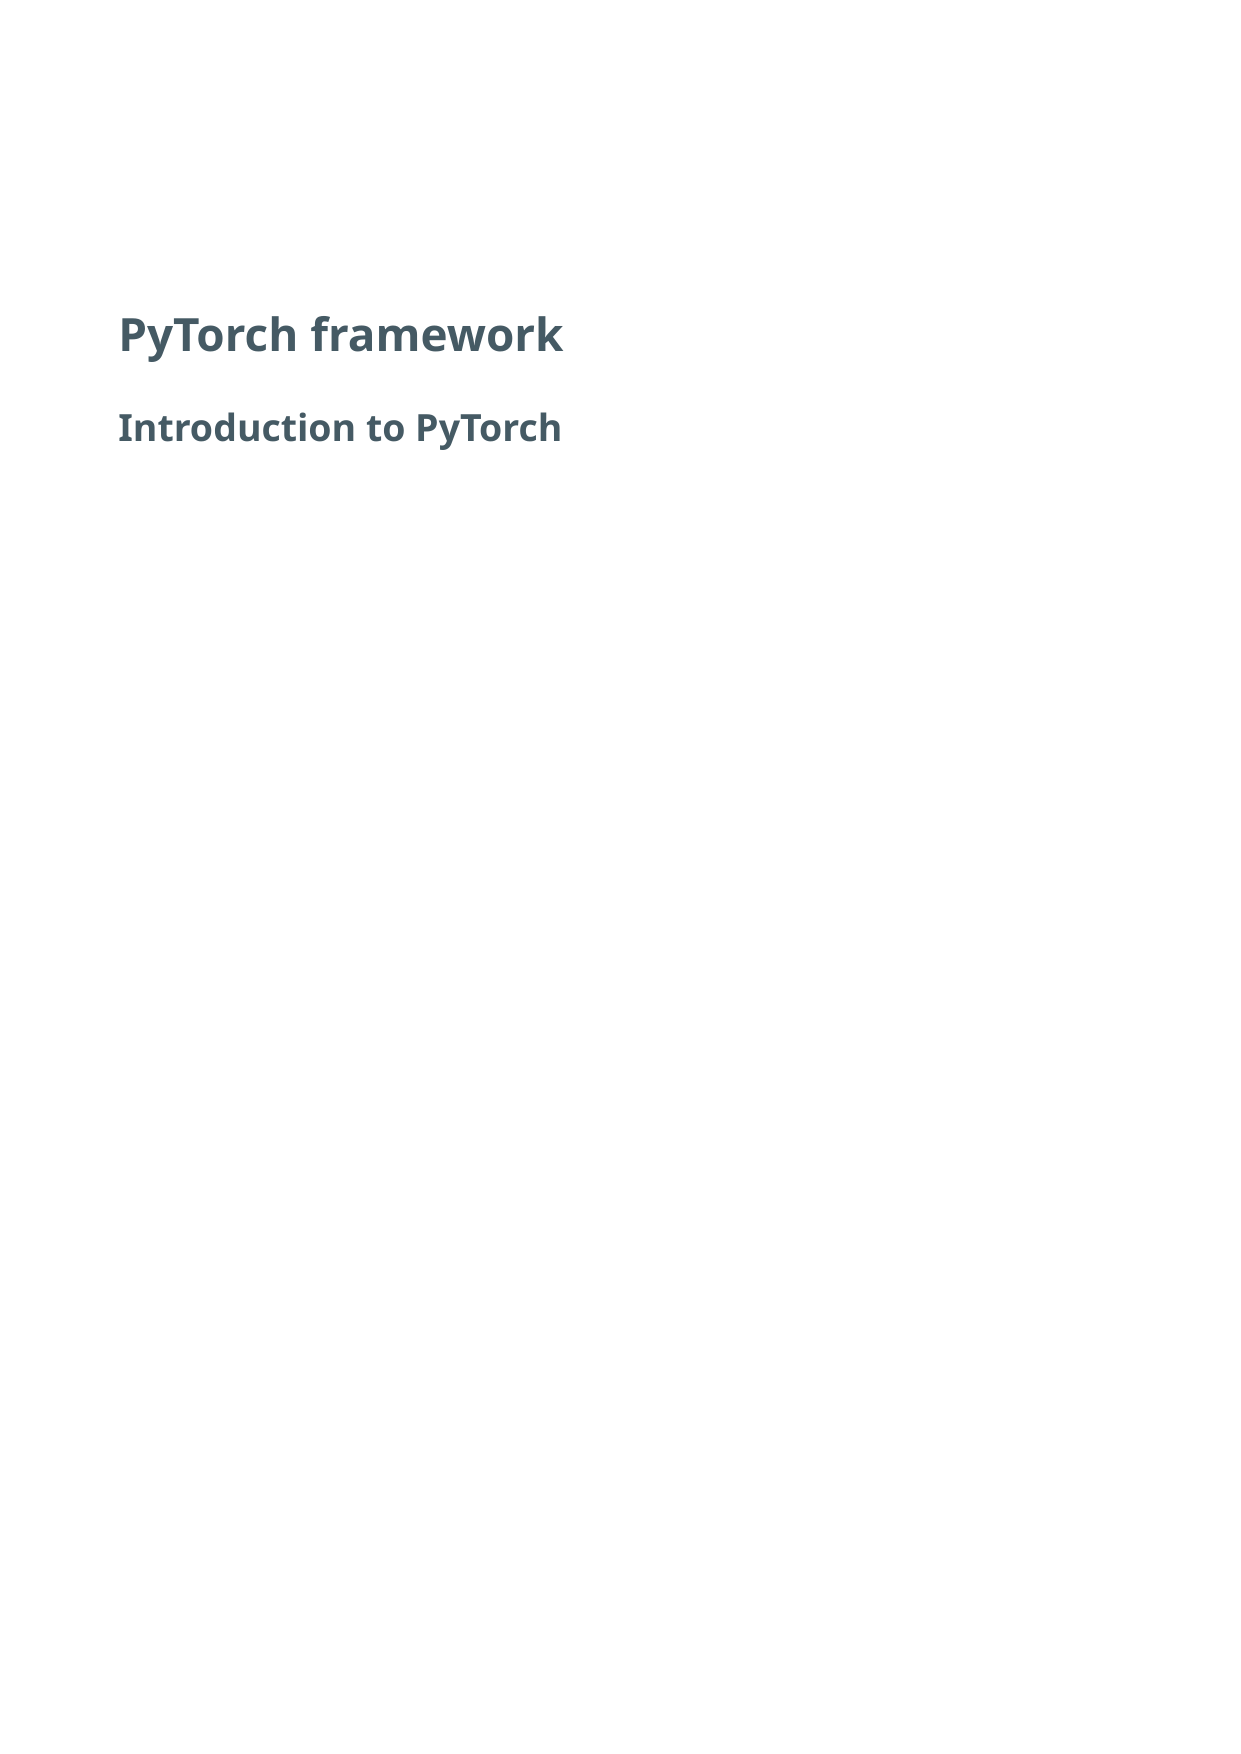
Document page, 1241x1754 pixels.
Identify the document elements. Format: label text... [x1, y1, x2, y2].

subtitle PyTorch framework [118, 302, 1122, 364]
subtitle Introduction to PyTorch [118, 401, 1122, 452]
